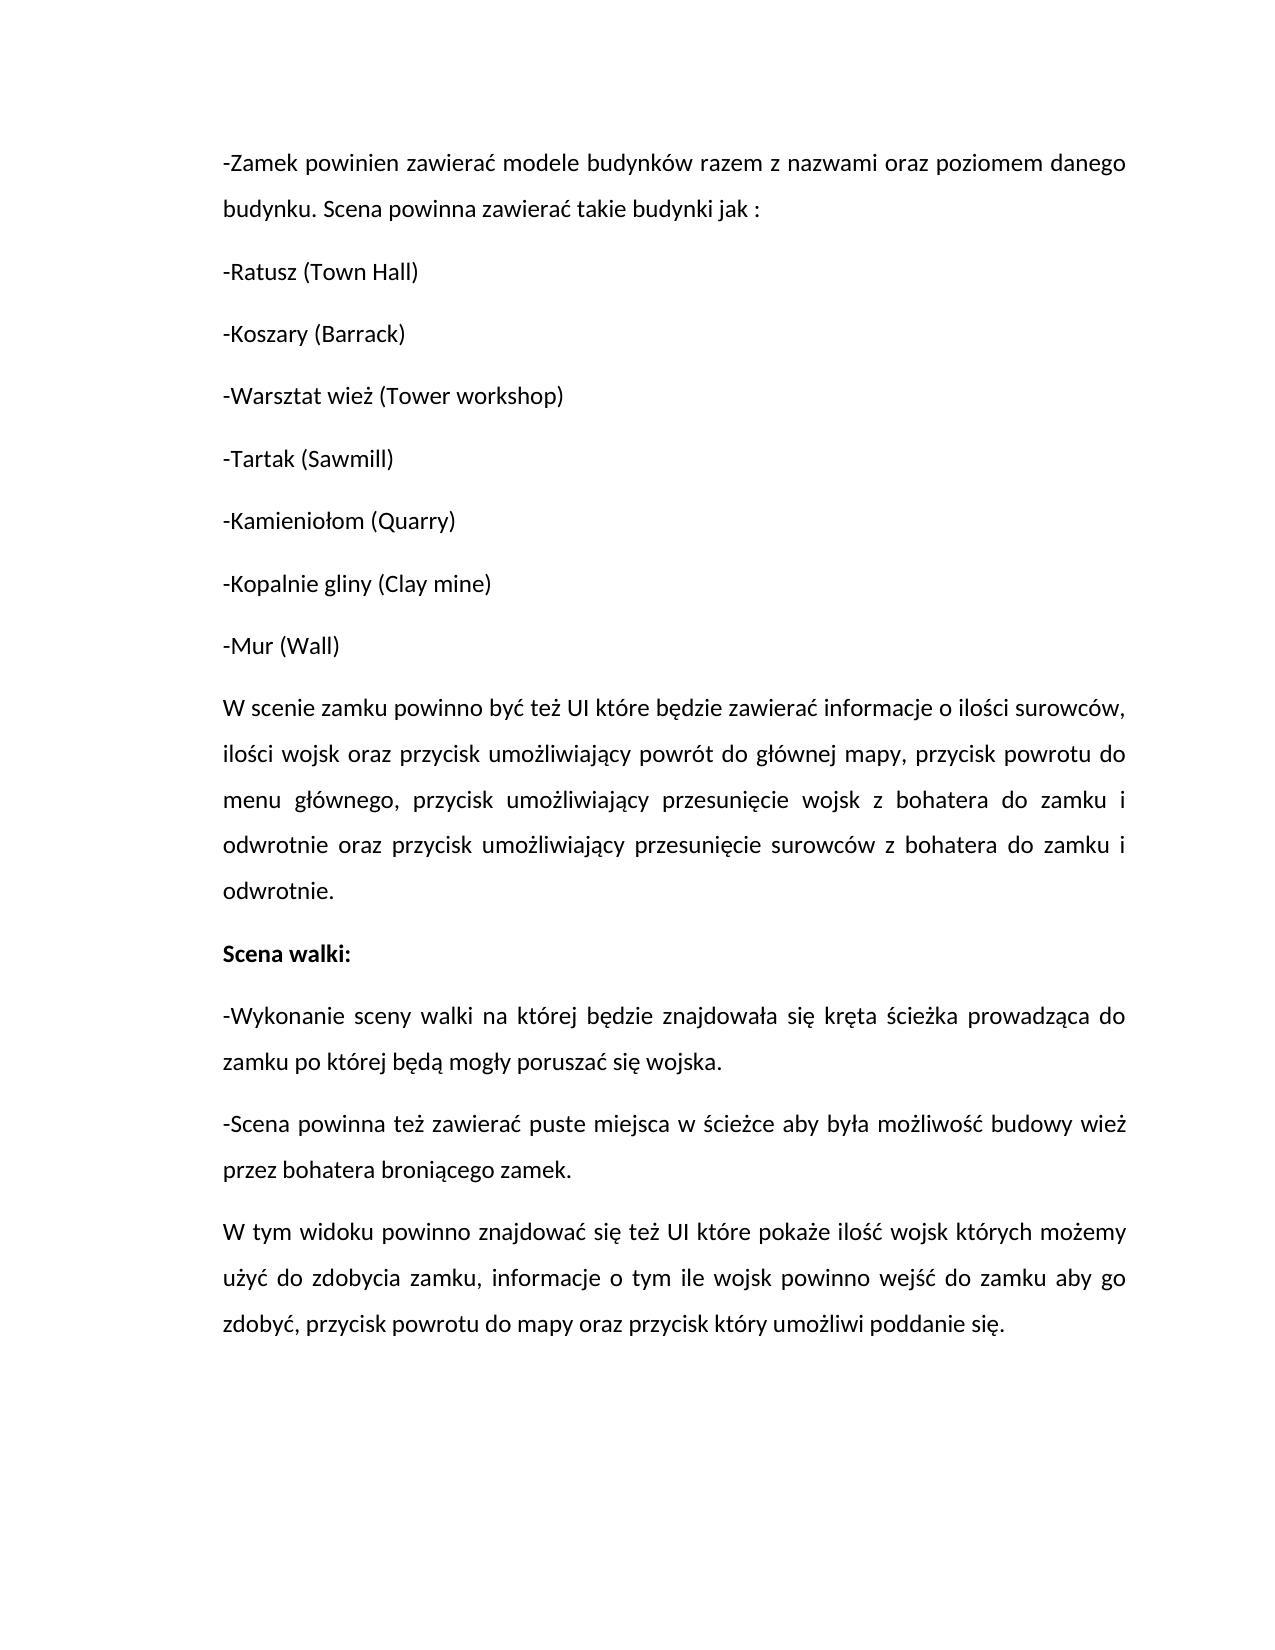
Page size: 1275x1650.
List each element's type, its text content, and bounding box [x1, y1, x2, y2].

text Scena walki: [223, 938, 1127, 968]
text -Kamieniołom (Quarry) [223, 505, 1127, 536]
text -Scena powinna też zawierać puste miejsca w ścieżce aby była możliwość budowy wież przez bohatera broniącego zamek. [223, 1108, 1127, 1184]
text W scenie zamku powinno być też UI które będzie zawierać informacje o ilości surowców, ilości wojsk oraz przycisk umożliwiający powrót do głównej mapy, przycisk powrotu do menu głównego, przycisk umożliwiający przesunięcie wojsk z bohatera do zamku i odwrotnie oraz przycisk umożliwiający przesunięcie surowców z bohatera do zamku i odwrotnie. [223, 692, 1127, 906]
text W tym widoku powinno znajdować się też UI które pokaże ilość wojsk których możemy użyć do zdobycia zamku, informacje o tym ile wojsk powinno wejść do zamku aby go zdobyć, przycisk powrotu do mapy oraz przycisk który umożliwi poddanie się. [223, 1216, 1127, 1338]
text -Ratusz (Town Hall) [223, 256, 1127, 286]
text -Wykonanie sceny walki na której będzie znajdowała się kręta ścieżka prowadząca do zamku po której będą mogły poruszać się wojska. [223, 1000, 1127, 1076]
text -Mur (Wall) [223, 630, 1127, 661]
text -Warsztat wież (Tower workshop) [223, 381, 1127, 411]
text -Koszary (Barrack) [223, 318, 1127, 349]
text -Zamek powinien zawierać modele budynków razem z nazwami oraz poziomem danego budynku. Scena powinna zawierać takie budynki jak : [223, 148, 1127, 224]
text -Tartak (Sawmill) [223, 443, 1127, 473]
text -Kopalnie gliny (Clay mine) [223, 568, 1127, 598]
